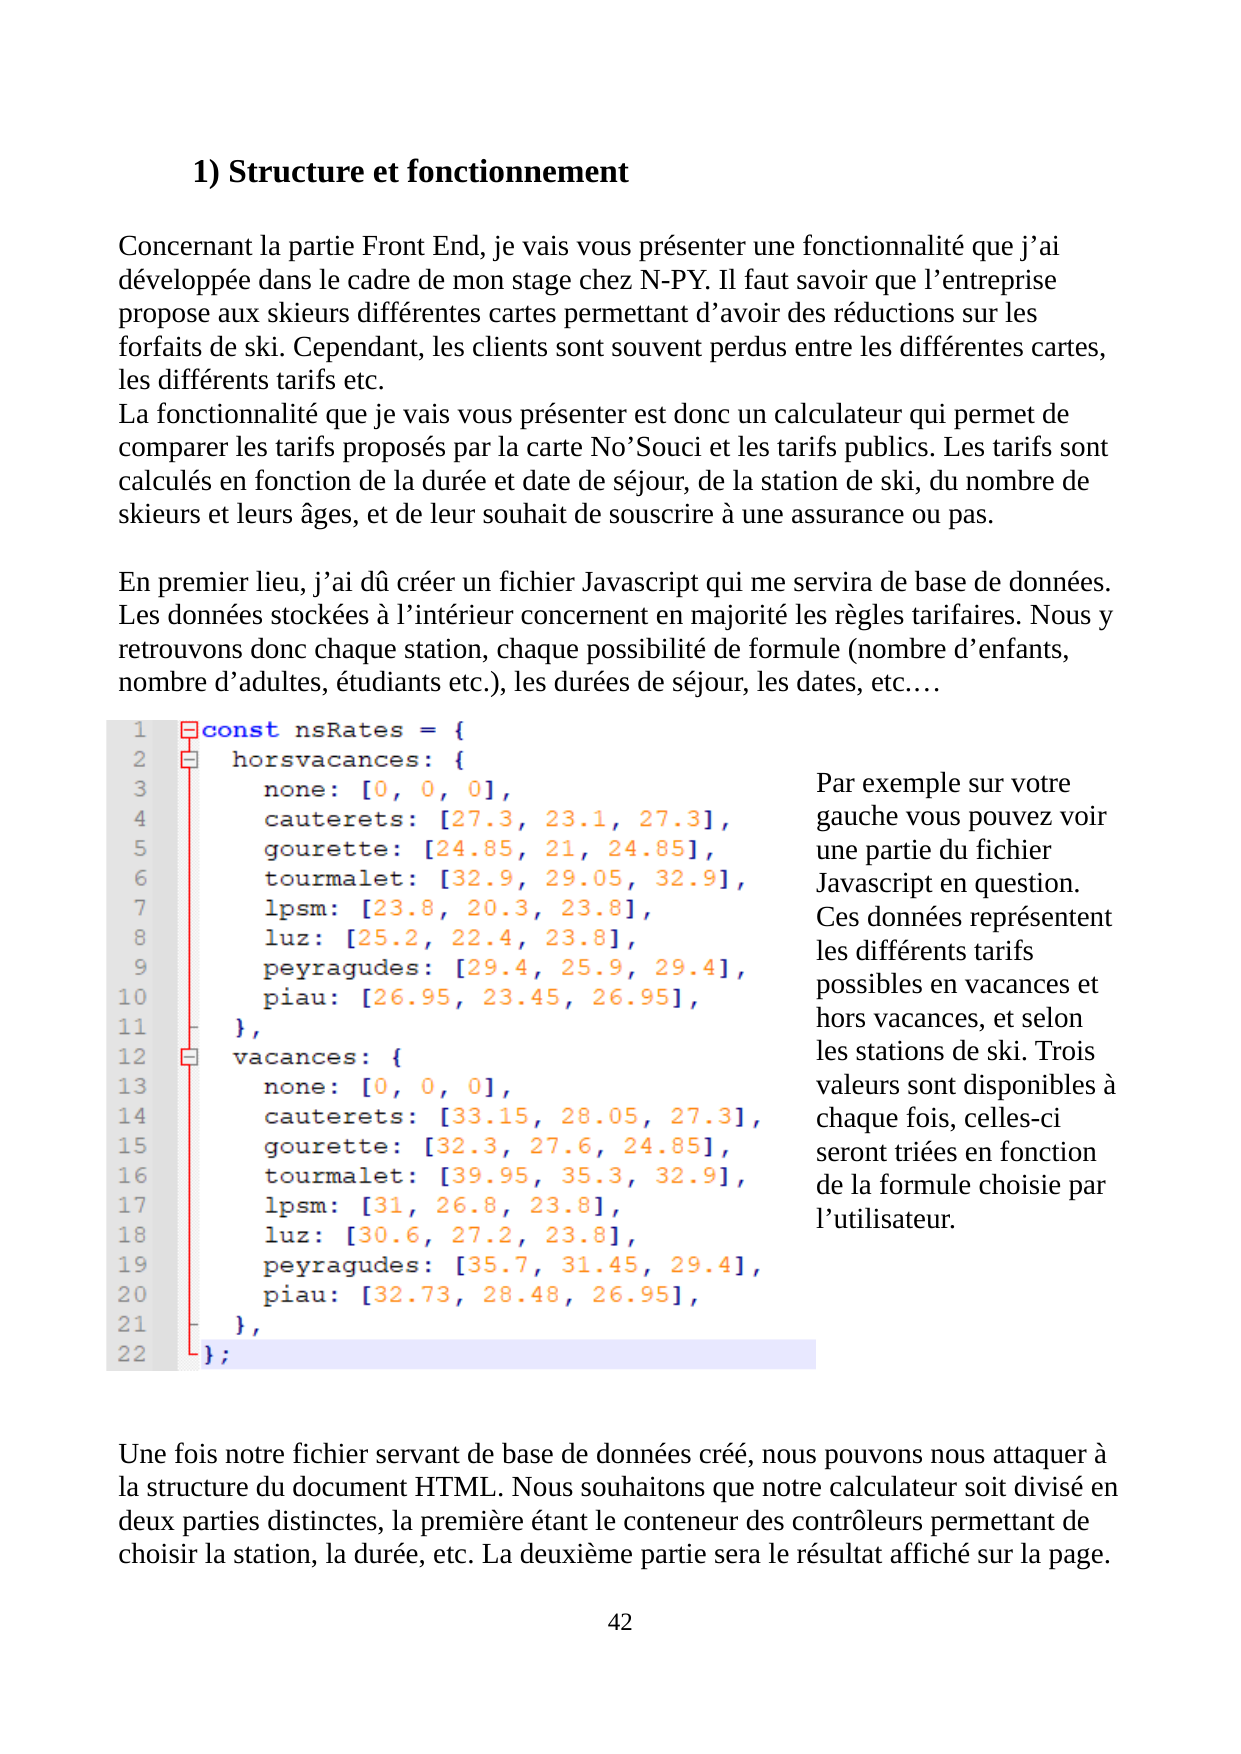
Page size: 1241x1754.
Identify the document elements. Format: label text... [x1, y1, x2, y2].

text En premier lieu, j’ai dû créer un fichier Javascript qui me servira de base de données. Les données stockées à l’intérieur concernent en majorité les règles tarifaires. Nous y retrouvons donc chaque station, chaque possibilité de formule (nombre d’enfants, nombre d’adultes, étudiants etc.), les durées de séjour, les dates, etc.… [118, 564, 1122, 698]
text Concernant la partie Front End, je vais vous présenter une fonctionnalité que j’ai développée dans le cadre de mon stage chez N-PY. Il faut savoir que l’entreprise propose aux skieurs différentes cartes permettant d’avoir des réductions sur les forfaits de ski. Cependant, les clients sont souvent perdus entre les différentes cartes, les différents tarifs etc. [118, 228, 1122, 396]
text La fonctionnalité que je vais vous présenter est donc un calculateur qui permet de comparer les tarifs proposés par la carte No’Souci et les tarifs publics. Les tarifs sont calculés en fonction de la durée et date de séjour, de la station de ski, du nombre de skieurs et leurs âges, et de leur souhait de souscrire à une assurance ou pas. [118, 396, 1122, 530]
text 1) Structure et fonctionnement [118, 152, 1122, 190]
picture [106, 720, 816, 1371]
text Une fois notre fichier servant de base de données créé, nous pouvons nous attaquer à la structure du document HTML. Nous souhaitons que notre calculateur soit divisé en deux parties distinctes, la première étant le conteneur des contrôleurs permettant de choisir la station, la durée, etc. La deuxième partie sera le résultat affiché sur la page. [118, 1436, 1122, 1570]
text Par exemple sur votre gauche vous pouvez voir une partie du fichier Javascript en question. Ces données représentent les différents tarifs possibles en vacances et hors vacances, et selon les stations de ski. Trois valeurs sont disponibles à chaque fois, celles-ci seront triées en fonction de la formule choisie par l’utilisateur. [816, 765, 1122, 1234]
